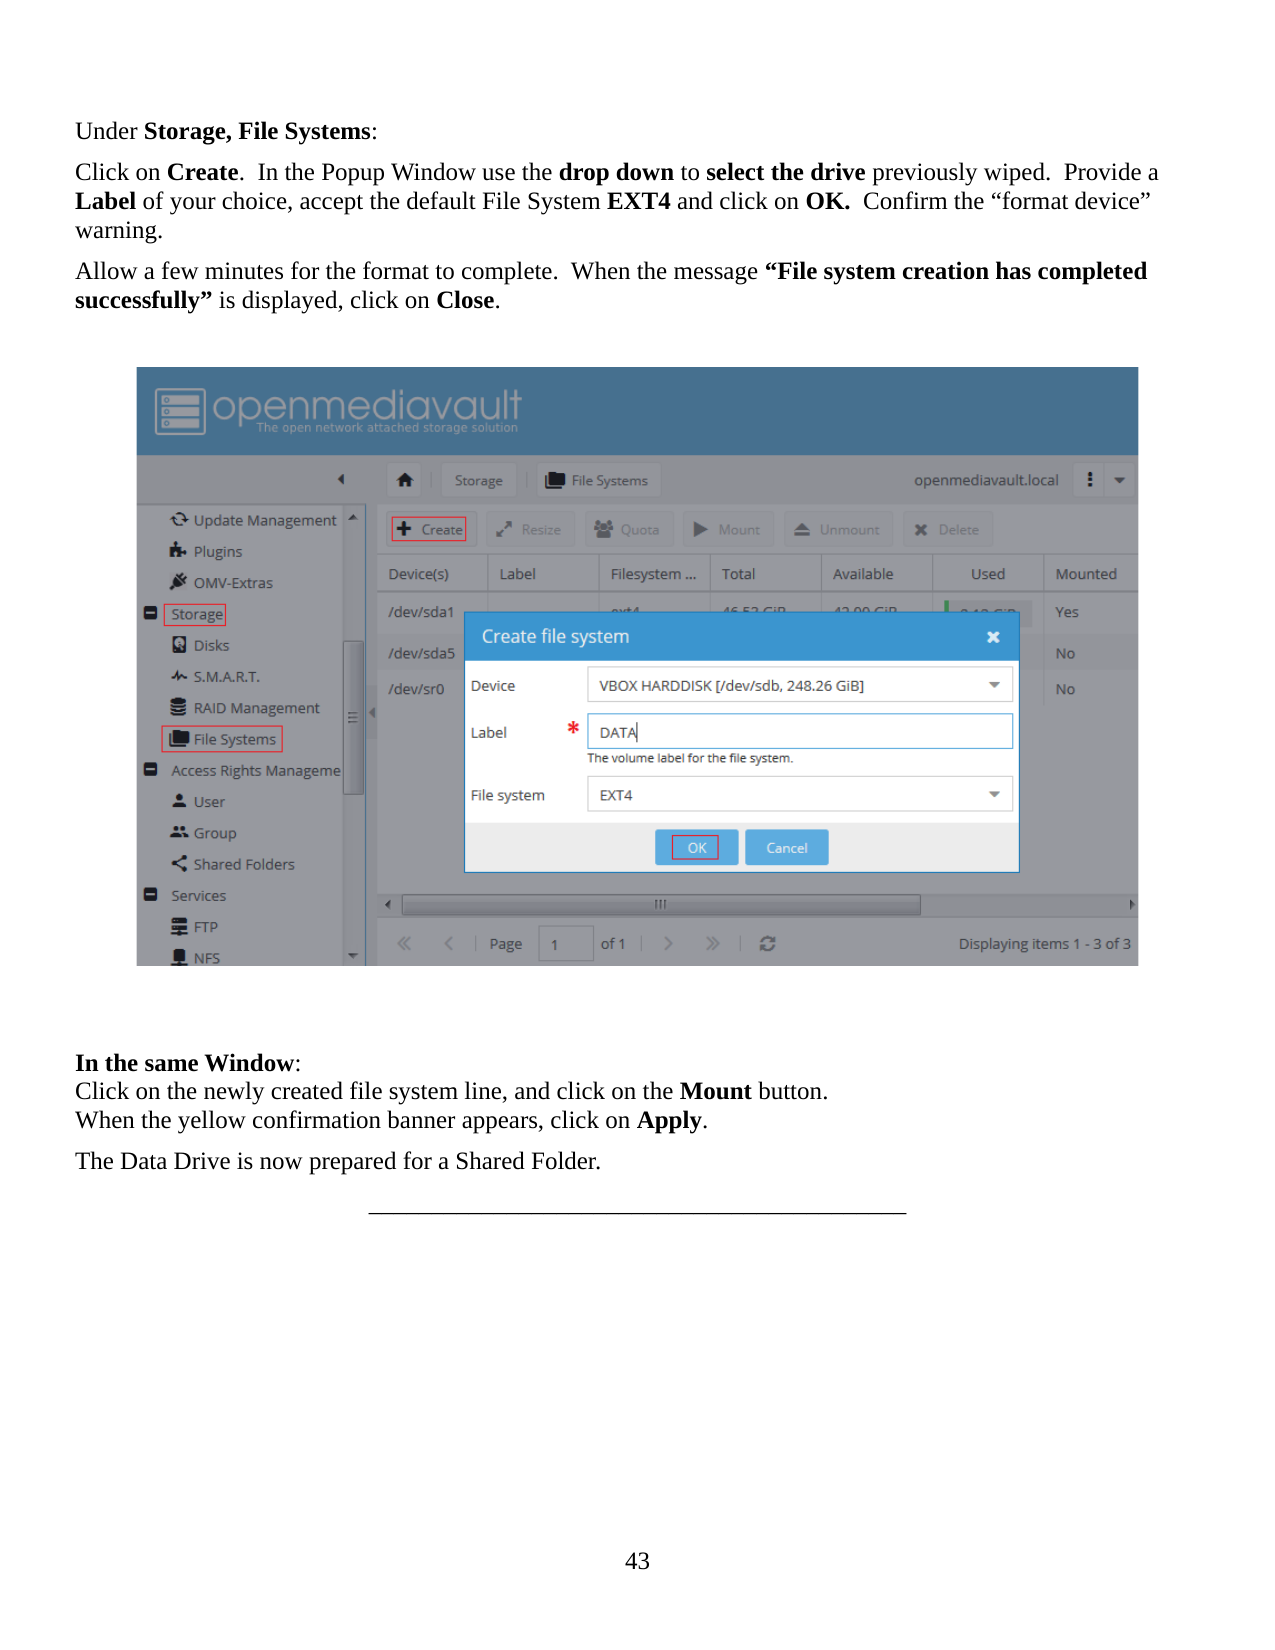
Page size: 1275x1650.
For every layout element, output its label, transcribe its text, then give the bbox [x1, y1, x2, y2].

text ___________________________________________ [75, 1188, 1200, 1216]
text The Data Drive is now prepared for a Shared Folder. [75, 1146, 1200, 1175]
text Under Storage, File Systems: [75, 116, 1200, 145]
text Click on Create. In the Popup Window use the drop down to select the drive previously wiped. Provide a Label of your choice, accept the default File System EXT4 and click on OK. Confirm the “format device” warning. [75, 157, 1200, 244]
text Allow a few minutes for the format to complete. When the message “File system creation has completed successfully” is displayed, click on Close. [75, 256, 1200, 314]
text In the same Window: Click on the newly created file system line, and click on the Mount button. When the yellow confirmation banner appears, click on Apply. [75, 1048, 1200, 1134]
